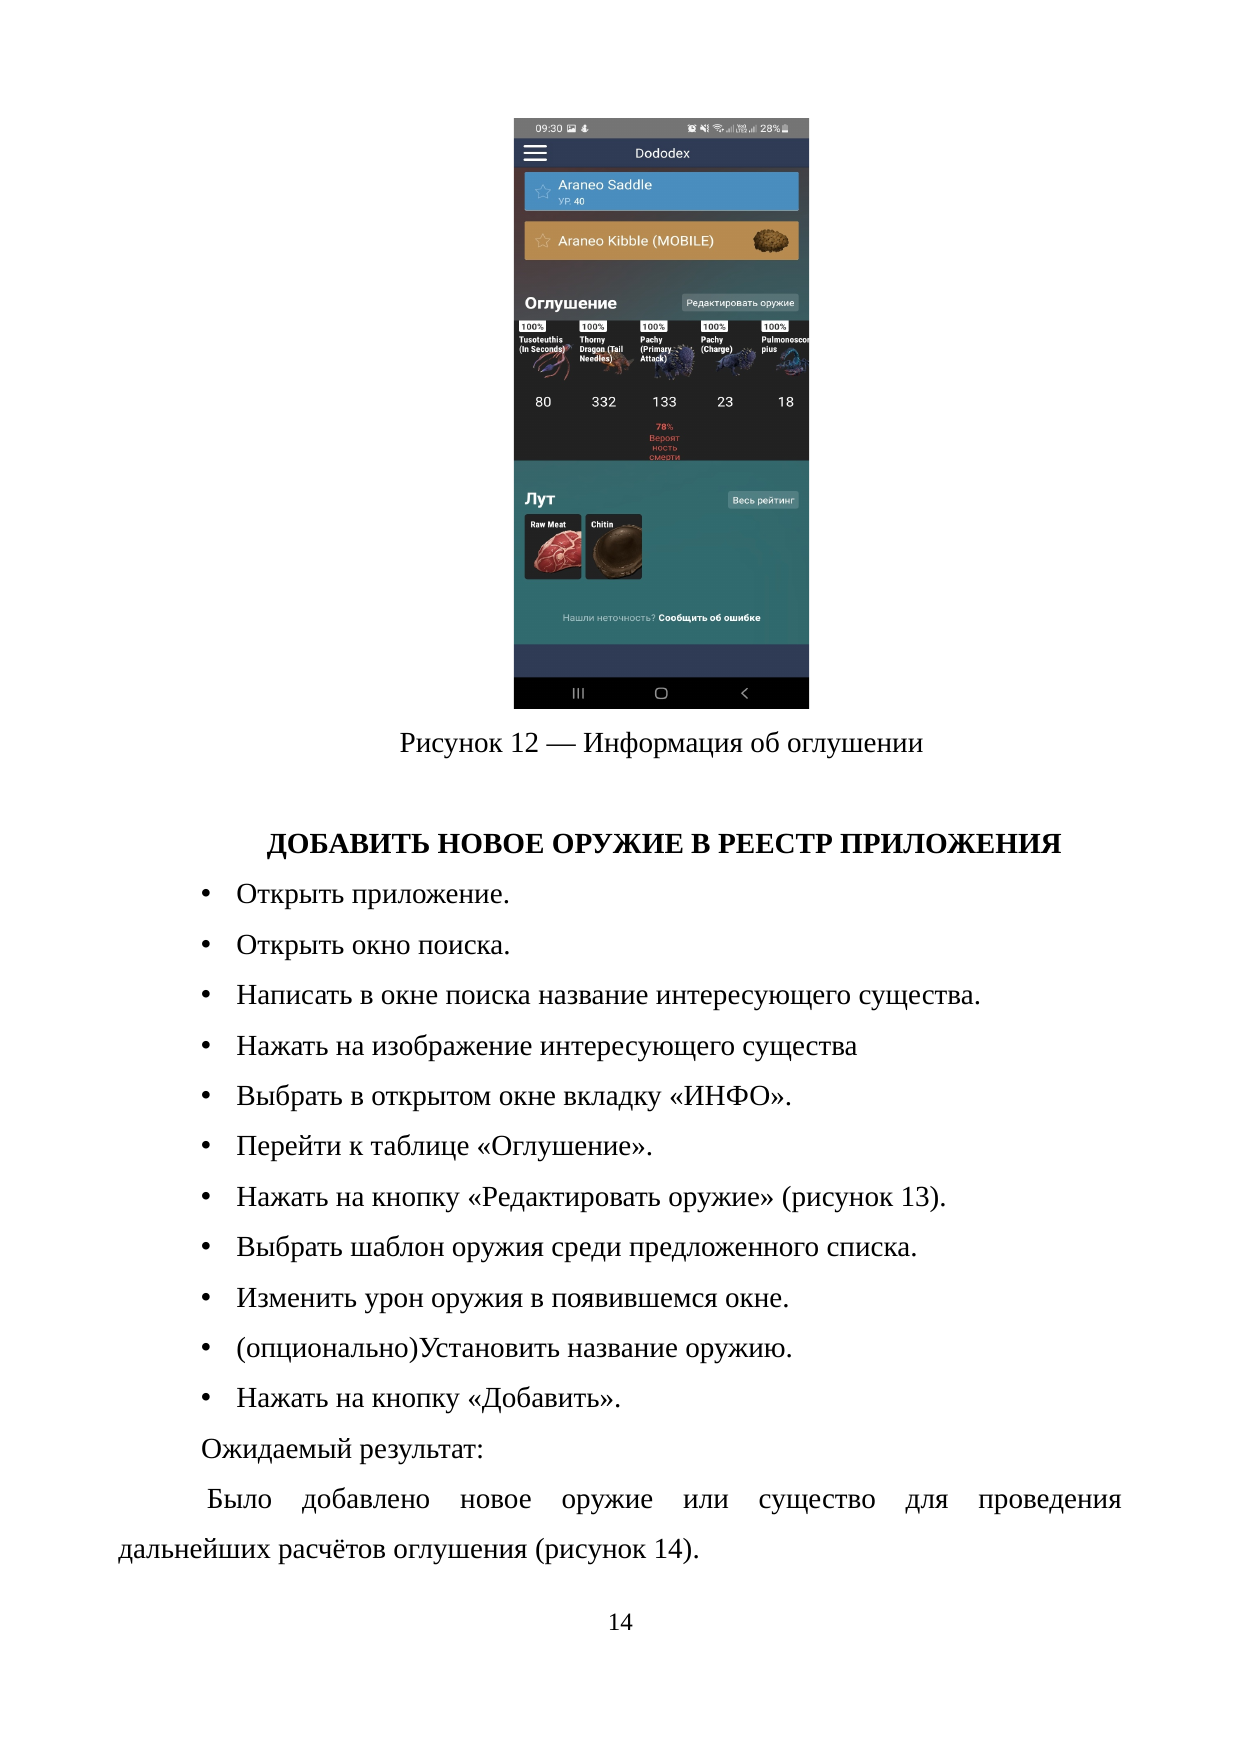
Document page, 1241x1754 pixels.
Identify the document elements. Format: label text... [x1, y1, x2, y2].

list Изменить урон оружия в появившемся окне. [201, 1280, 1122, 1313]
list Перейти к таблице «Оглушение». [201, 1128, 1122, 1162]
list ДОБАВИТЬ НОВОЕ ОРУЖИЕ В РЕЕСТР ПРИЛОЖЕНИЯ [118, 826, 1122, 859]
list Было добавлено новое оружие или существо для проведения дальнейших расчётов оглушения (рисунок 14). [118, 1481, 1122, 1565]
list Выбрать в открытом окне вкладку «ИНФО». [201, 1078, 1122, 1112]
list Написать в окне поиска название интересующего существа. [201, 977, 1122, 1011]
picture [513, 118, 810, 709]
list Нажать на кнопку «Редактировать оружие» (рисунок 13). [201, 1179, 1122, 1212]
list Нажать на кнопку «Добавить». [201, 1381, 1122, 1414]
list Ожидаемый результат: [201, 1431, 1122, 1464]
list (опционально)Установить название оружию. [201, 1330, 1122, 1364]
list Открыть приложение. [201, 876, 1122, 910]
list Рисунок 12 — Информация об оглушении [201, 725, 1122, 759]
list Нажать на изображение интересующего существа [201, 1028, 1122, 1061]
list Открыть окно поиска. [201, 927, 1122, 960]
list Выбрать шаблон оружия среди предложенного списка. [201, 1229, 1122, 1263]
